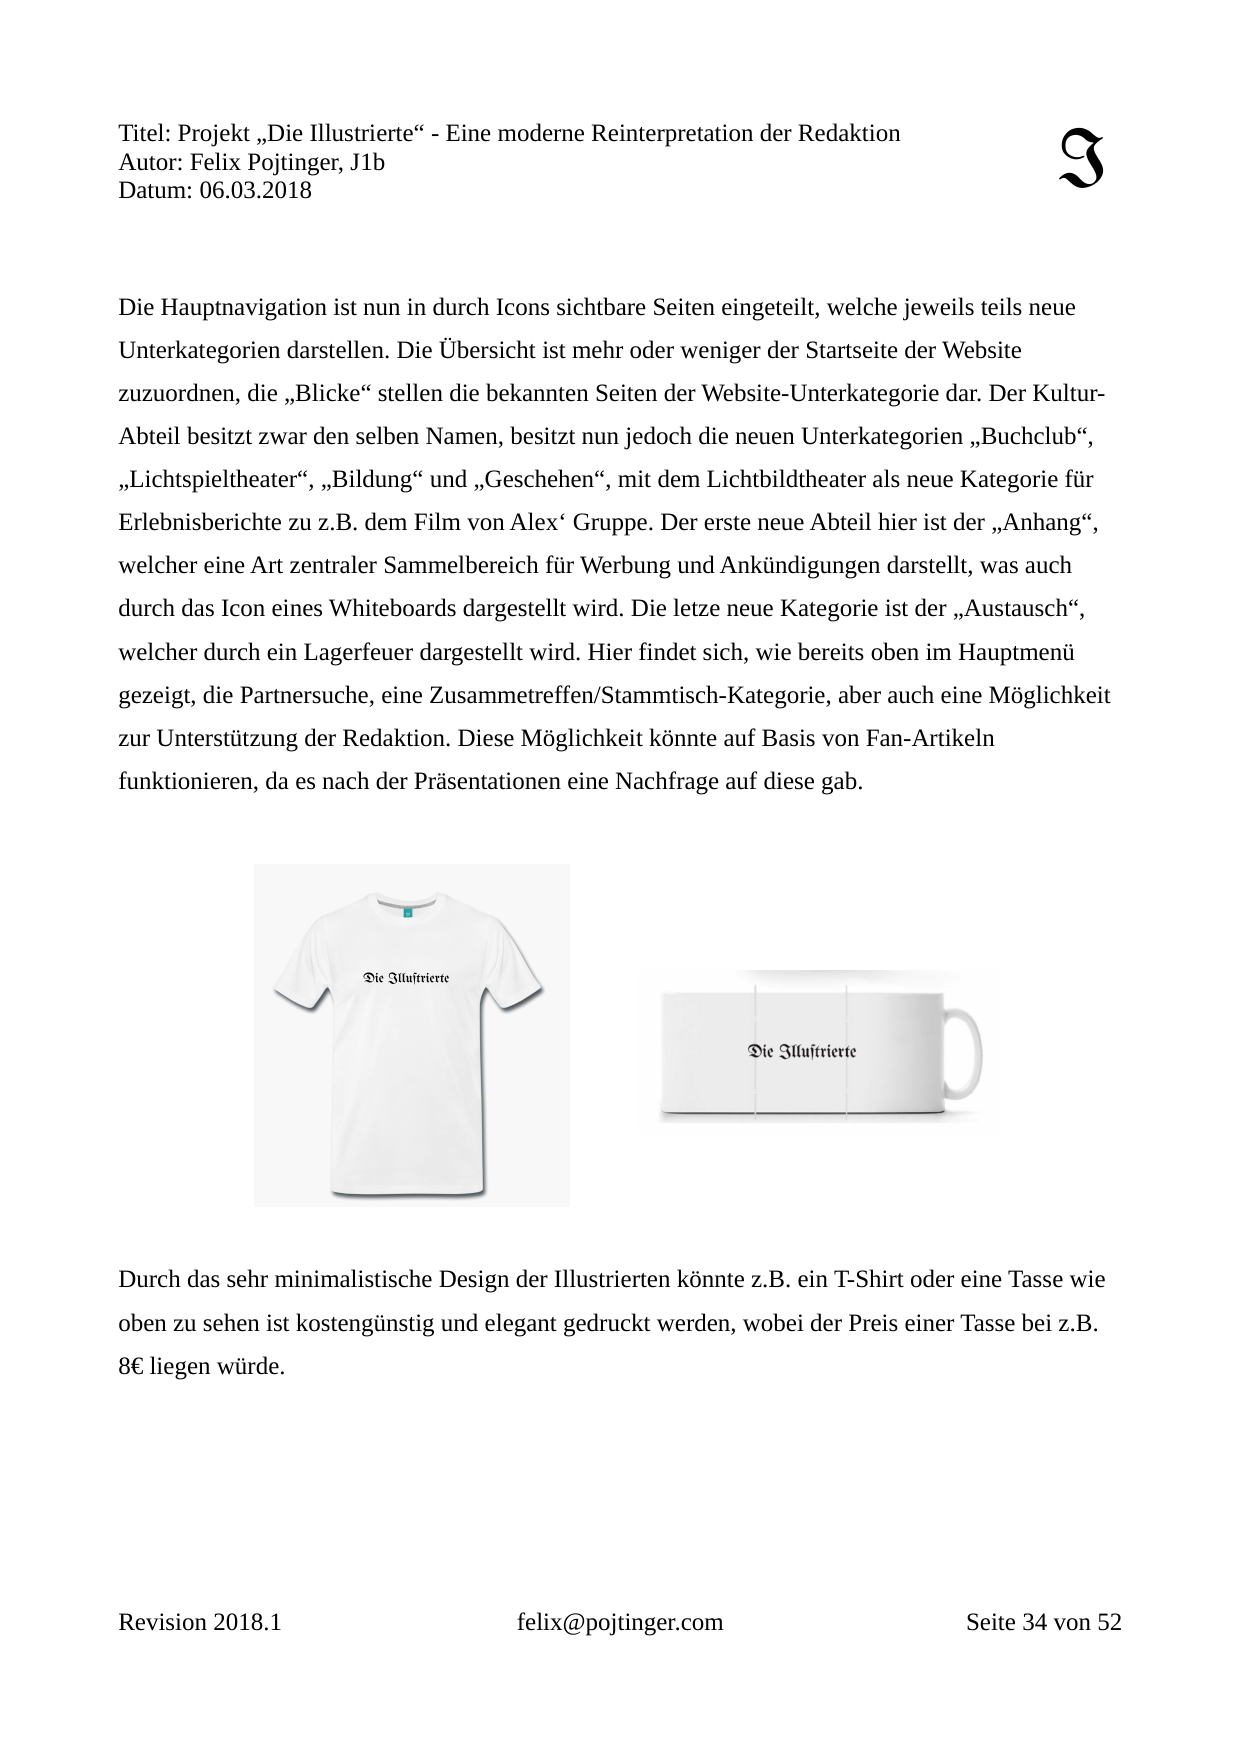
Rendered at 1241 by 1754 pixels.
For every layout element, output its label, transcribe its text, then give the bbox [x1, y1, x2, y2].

picture [1046, 120, 1120, 194]
picture [636, 970, 1003, 1134]
text Die Hauptnavigation ist nun in durch Icons sichtbare Seiten eingeteilt, welche jeweils teils neue Unterkategorien darstellen. Die Übersicht ist mehr oder weniger der Startseite der Website zuzuordnen, die „Blicke“ stellen die bekannten Seiten der Website-Unterkategorie dar. Der Kultur-Abteil besitzt zwar den selben Namen, besitzt nun jedoch die neuen Unterkategorien „Buchclub“, „Lichtspieltheater“, „Bildung“ und „Geschehen“, mit dem Lichtbildtheater als neue Kategorie für Erlebnisberichte zu z.B. dem Film von Alex‘ Gruppe. Der erste neue Abteil hier ist der „Anhang“, welcher eine Art zentraler Sammelbereich für Werbung und Ankündigungen darstellt, was auch durch das Icon eines Whiteboards dargestellt wird. Die letze neue Kategorie ist der „Austausch“, welcher durch ein Lagerfeuer dargestellt wird. Hier findet sich, wie bereits oben im Hauptmenü gezeigt, die Partnersuche, eine Zusammetreffen/Stammtisch-Kategorie, aber auch eine Möglichkeit zur Unterstützung der Redaktion. Diese Möglichkeit könnte auf Basis von Fan-Artikeln funktionieren, da es nach der Präsentationen eine Nachfrage auf diese gab. [118, 292, 1122, 795]
text Durch das sehr minimalistische Design der Illustrierten könnte z.B. ein T-Shirt oder eine Tasse wie oben zu sehen ist kostengünstig und elegant gedruckt werden, wobei der Preis einer Tasse bei z.B. 8€ liegen würde. [118, 1264, 1122, 1379]
picture [253, 864, 571, 1207]
